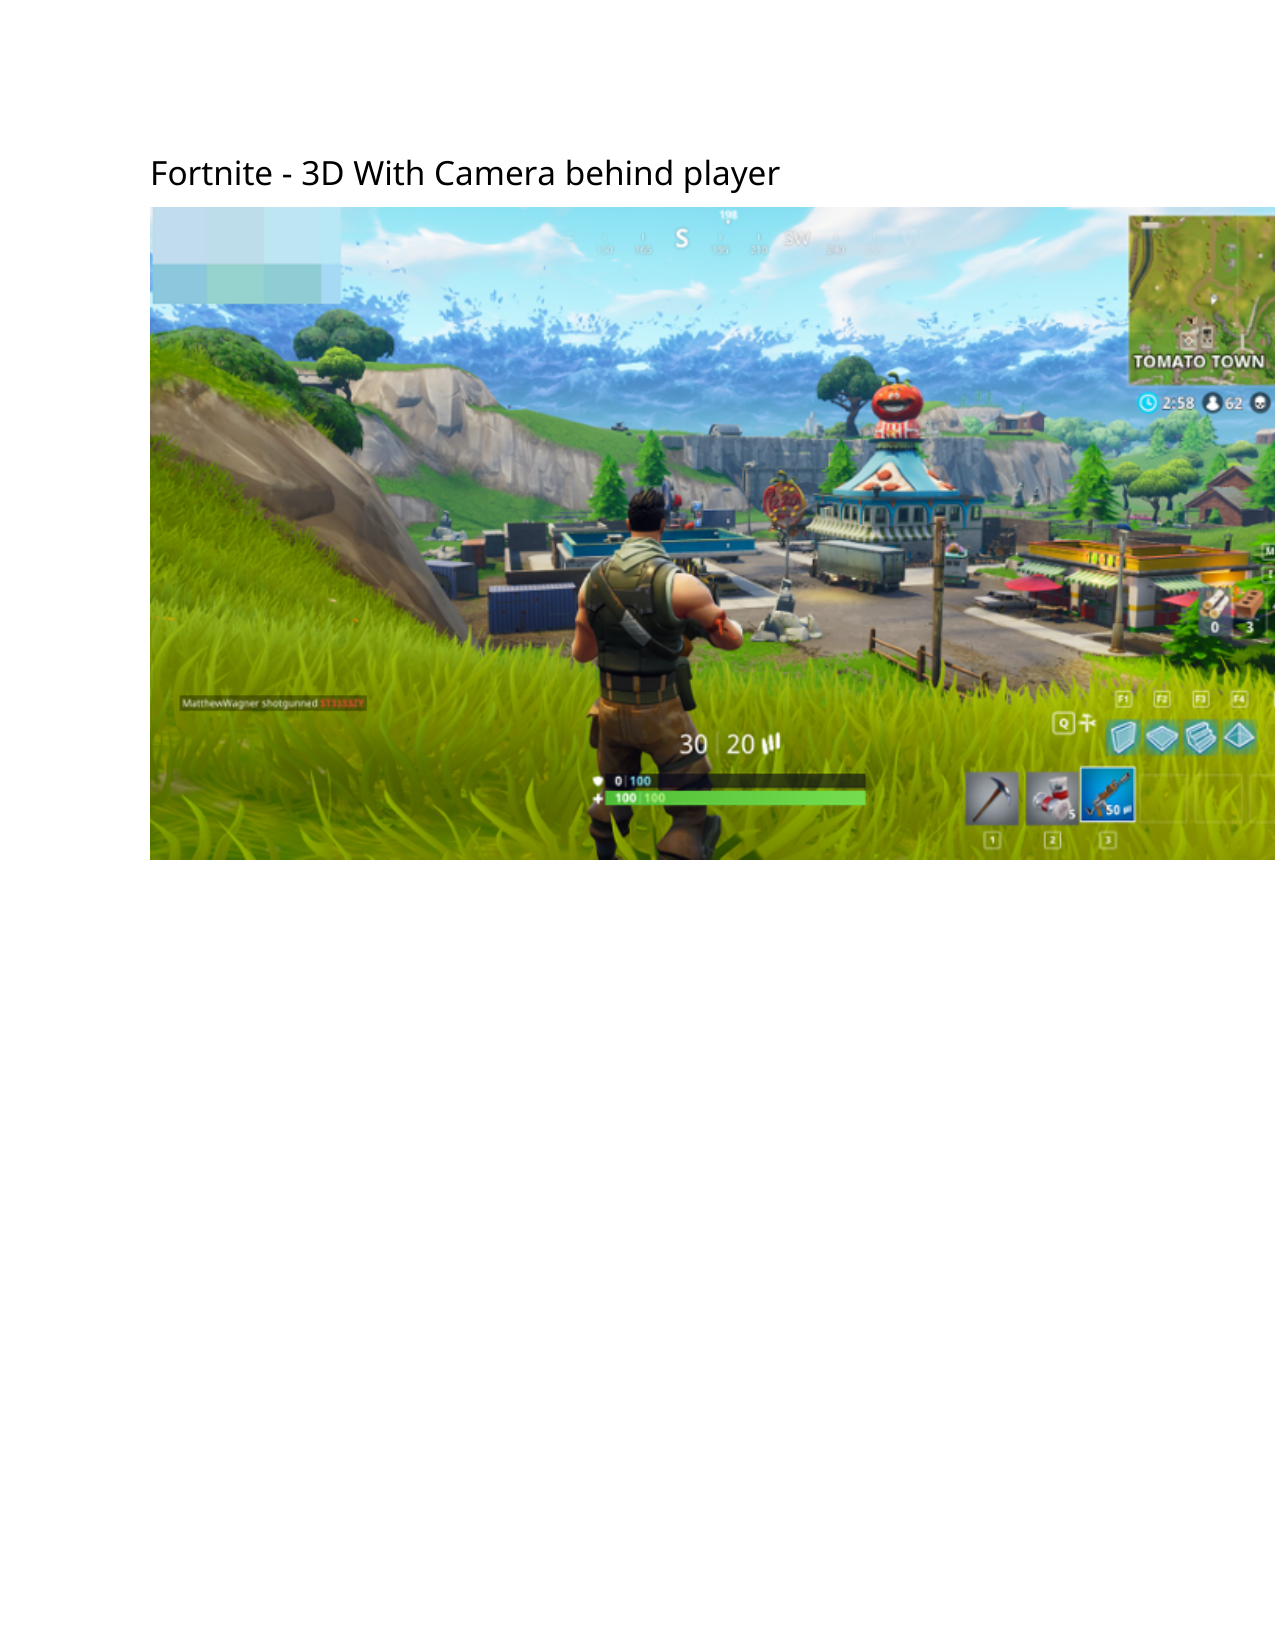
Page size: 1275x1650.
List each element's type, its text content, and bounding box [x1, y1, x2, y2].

picture [150, 207, 1275, 860]
subtitle Fortnite - 3D With Camera behind player [150, 150, 1125, 195]
